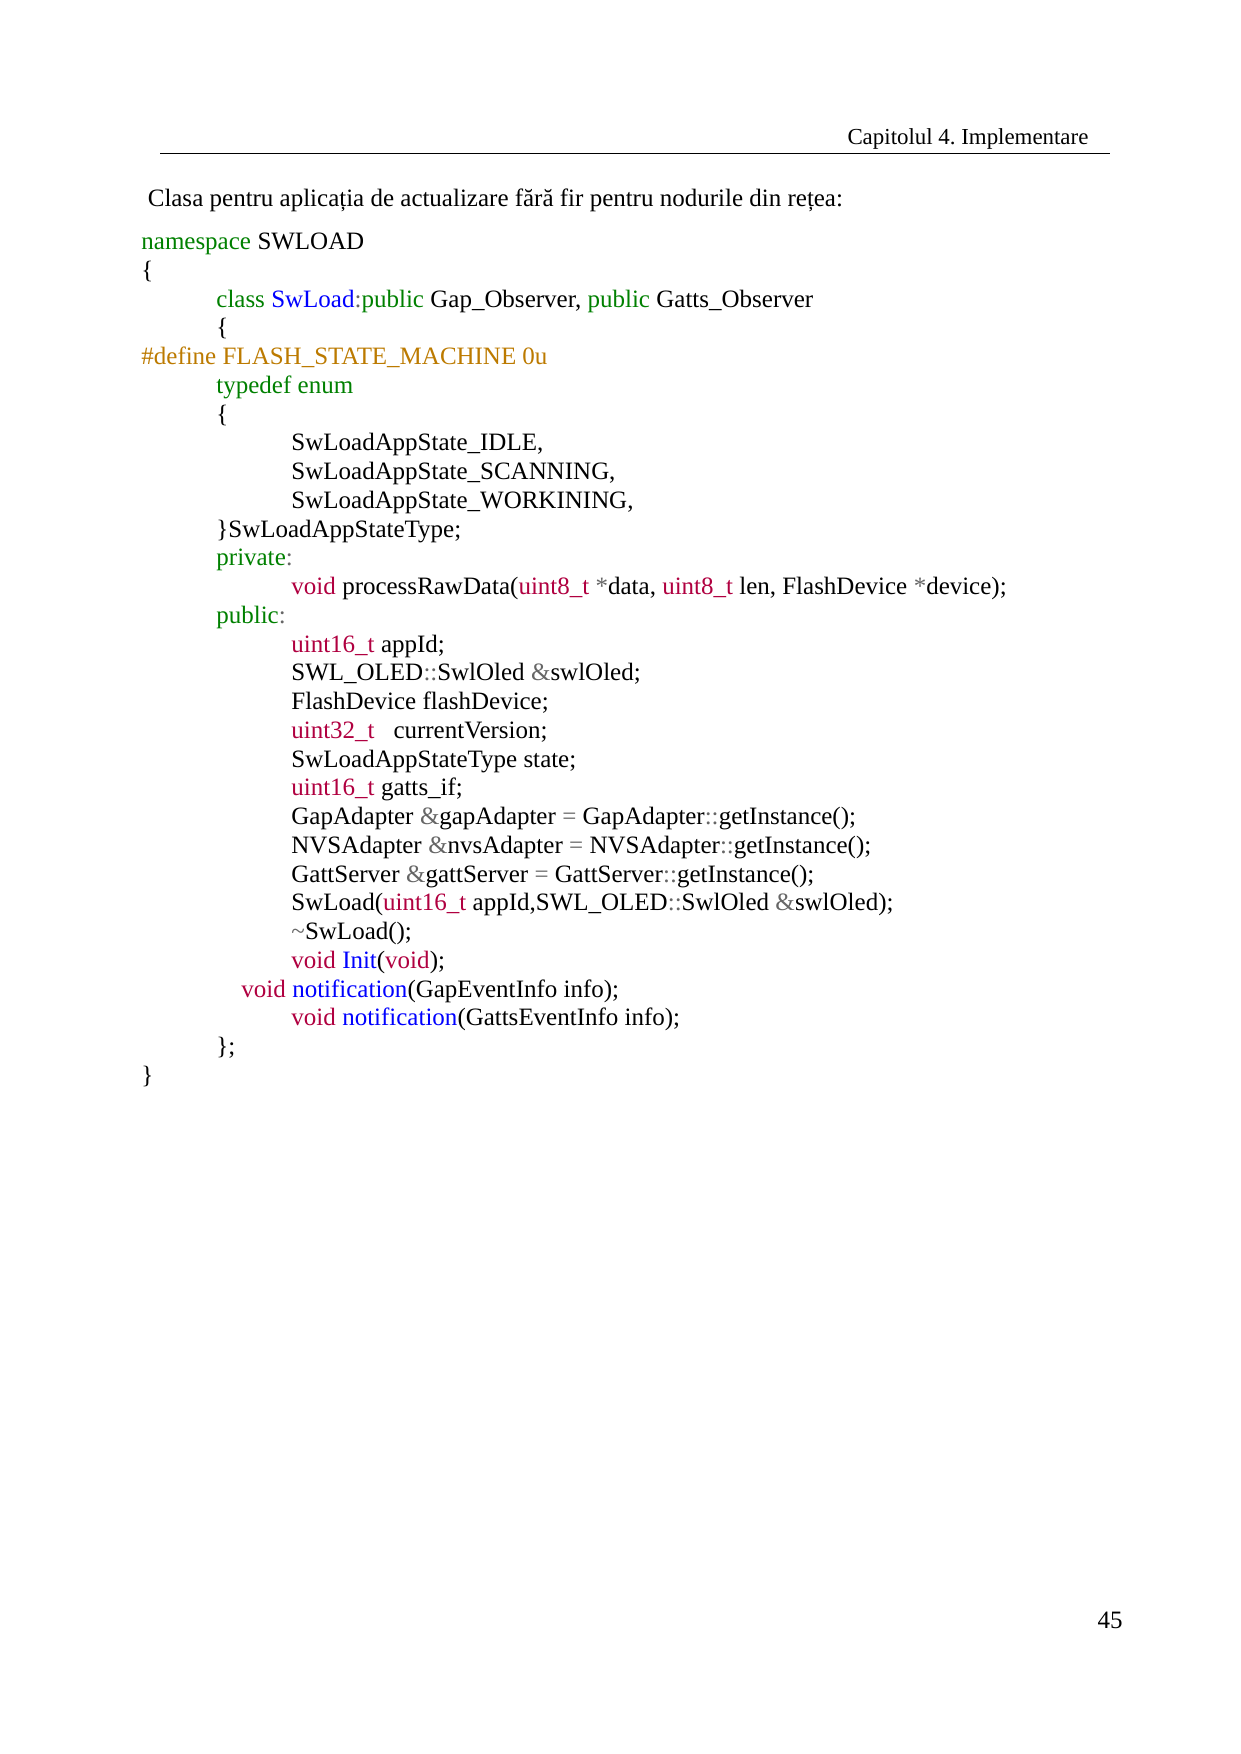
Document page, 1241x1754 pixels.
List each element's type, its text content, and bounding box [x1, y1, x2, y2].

text Clasa pentru aplicația de actualizare fără fir pentru nodurile din rețea: [148, 183, 1122, 211]
